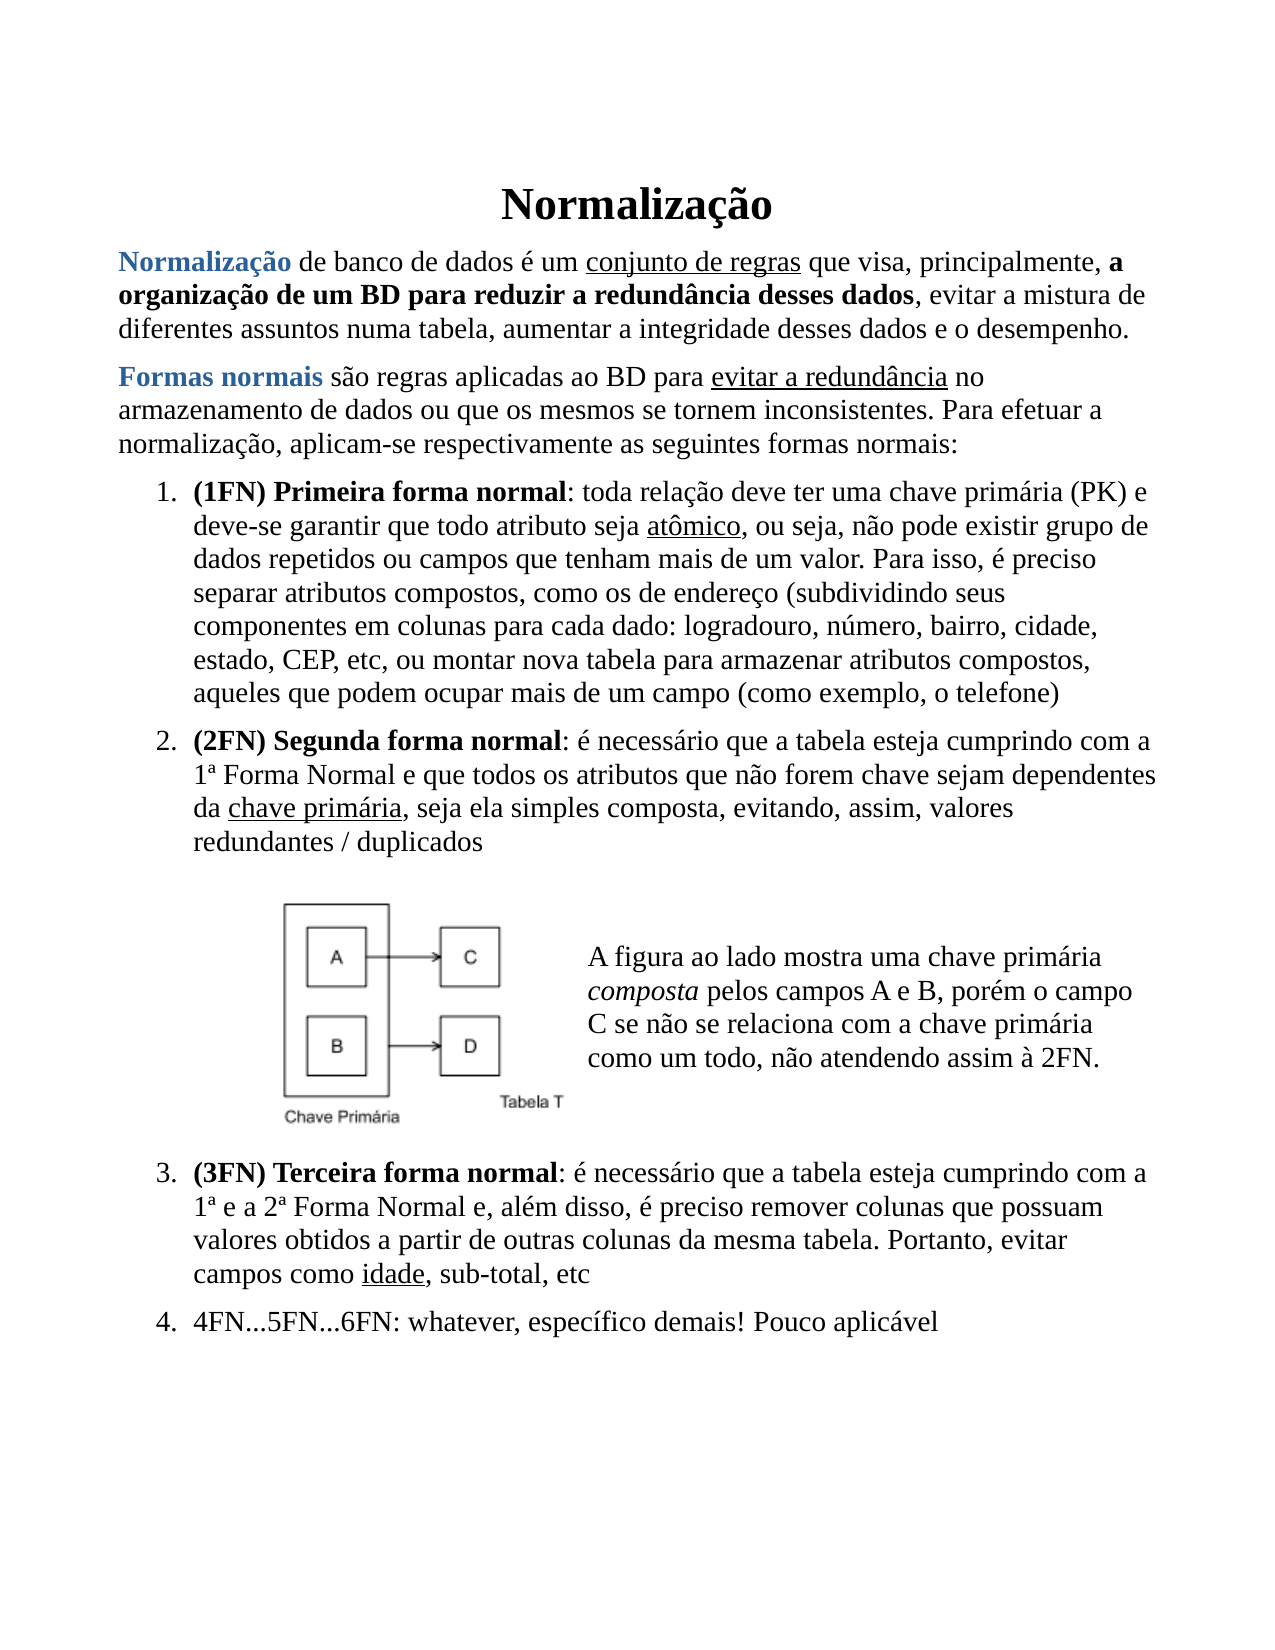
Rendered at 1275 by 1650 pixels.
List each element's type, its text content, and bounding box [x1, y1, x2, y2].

text Normalização de banco de dados é um conjunto de regras que visa, principalmente, a organização de um BD para reduzir a redundância desses dados, evitar a mistura de diferentes assuntos numa tabela, aumentar a integridade desses dados e o desempenho. [118, 244, 1157, 344]
picture [257, 886, 588, 1141]
list (1FN) Primeira forma normal: toda relação deve ter uma chave primária (PK) e deve-se garantir que todo atributo seja atômico, ou seja, não pode existir grupo de dados repetidos ou campos que tenham mais de um valor. Para isso, é preciso separar atributos compostos, como os de endereço (subdividindo seus componentes em colunas para cada dado: logradouro, número, bairro, cidade, estado, CEP, etc, ou montar nova tabela para armazenar atributos compostos, aqueles que podem ocupar mais de um campo (como exemplo, o telefone) [156, 474, 1157, 709]
text A figura ao lado mostra uma chave primária composta pelos campos A e B, porém o campo C se não se relaciona com a chave primária como um todo, não atendendo assim à 2FN. [118, 872, 1157, 1141]
list (2FN) Segunda forma normal: é necessário que a tabela esteja cumprindo com a 1ª Forma Normal e que todos os atributos que não forem chave sejam dependentes da chave primária, seja ela simples composta, evitando, assim, valores redundantes / duplicados [156, 723, 1157, 858]
list (3FN) Terceira forma normal: é necessário que a tabela esteja cumprindo com a 1ª e a 2ª Forma Normal e, além disso, é preciso remover colunas que possuam valores obtidos a partir de outras colunas da mesma tabela. Portanto, evitar campos como idade, sub-total, etc [156, 1155, 1157, 1289]
list 4FN...5FN...6FN: whatever, específico demais! Pouco aplicável [156, 1304, 1157, 1337]
text Formas normais são regras aplicadas ao BD para evitar a redundância no armazenamento de dados ou que os mesmos se tornem inconsistentes. Para efetuar a normalização, aplicam-se respectivamente as seguintes formas normais: [118, 359, 1157, 459]
text Normalização [118, 176, 1157, 229]
